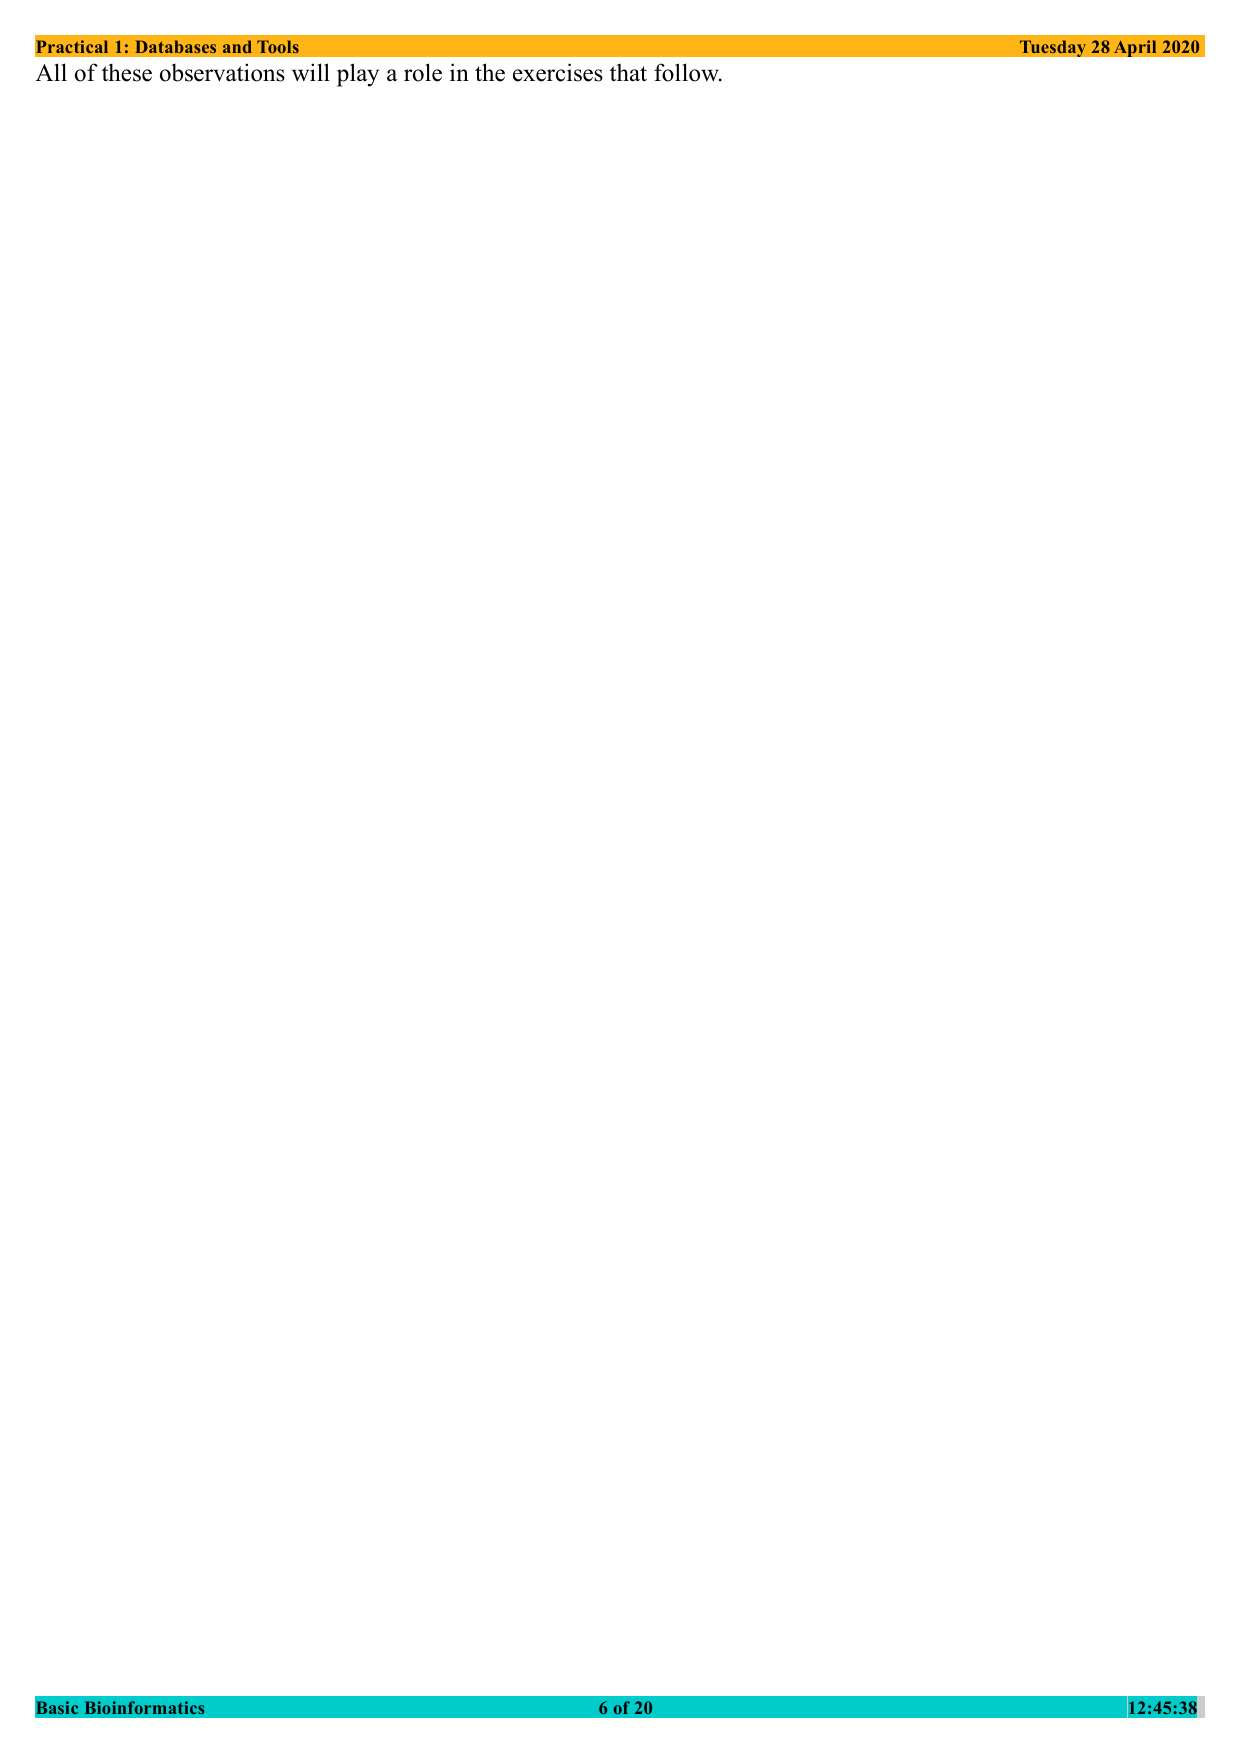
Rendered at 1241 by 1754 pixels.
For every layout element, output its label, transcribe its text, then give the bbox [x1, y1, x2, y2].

text All of these observations will play a role in the exercises that follow. [35, 57, 1205, 87]
